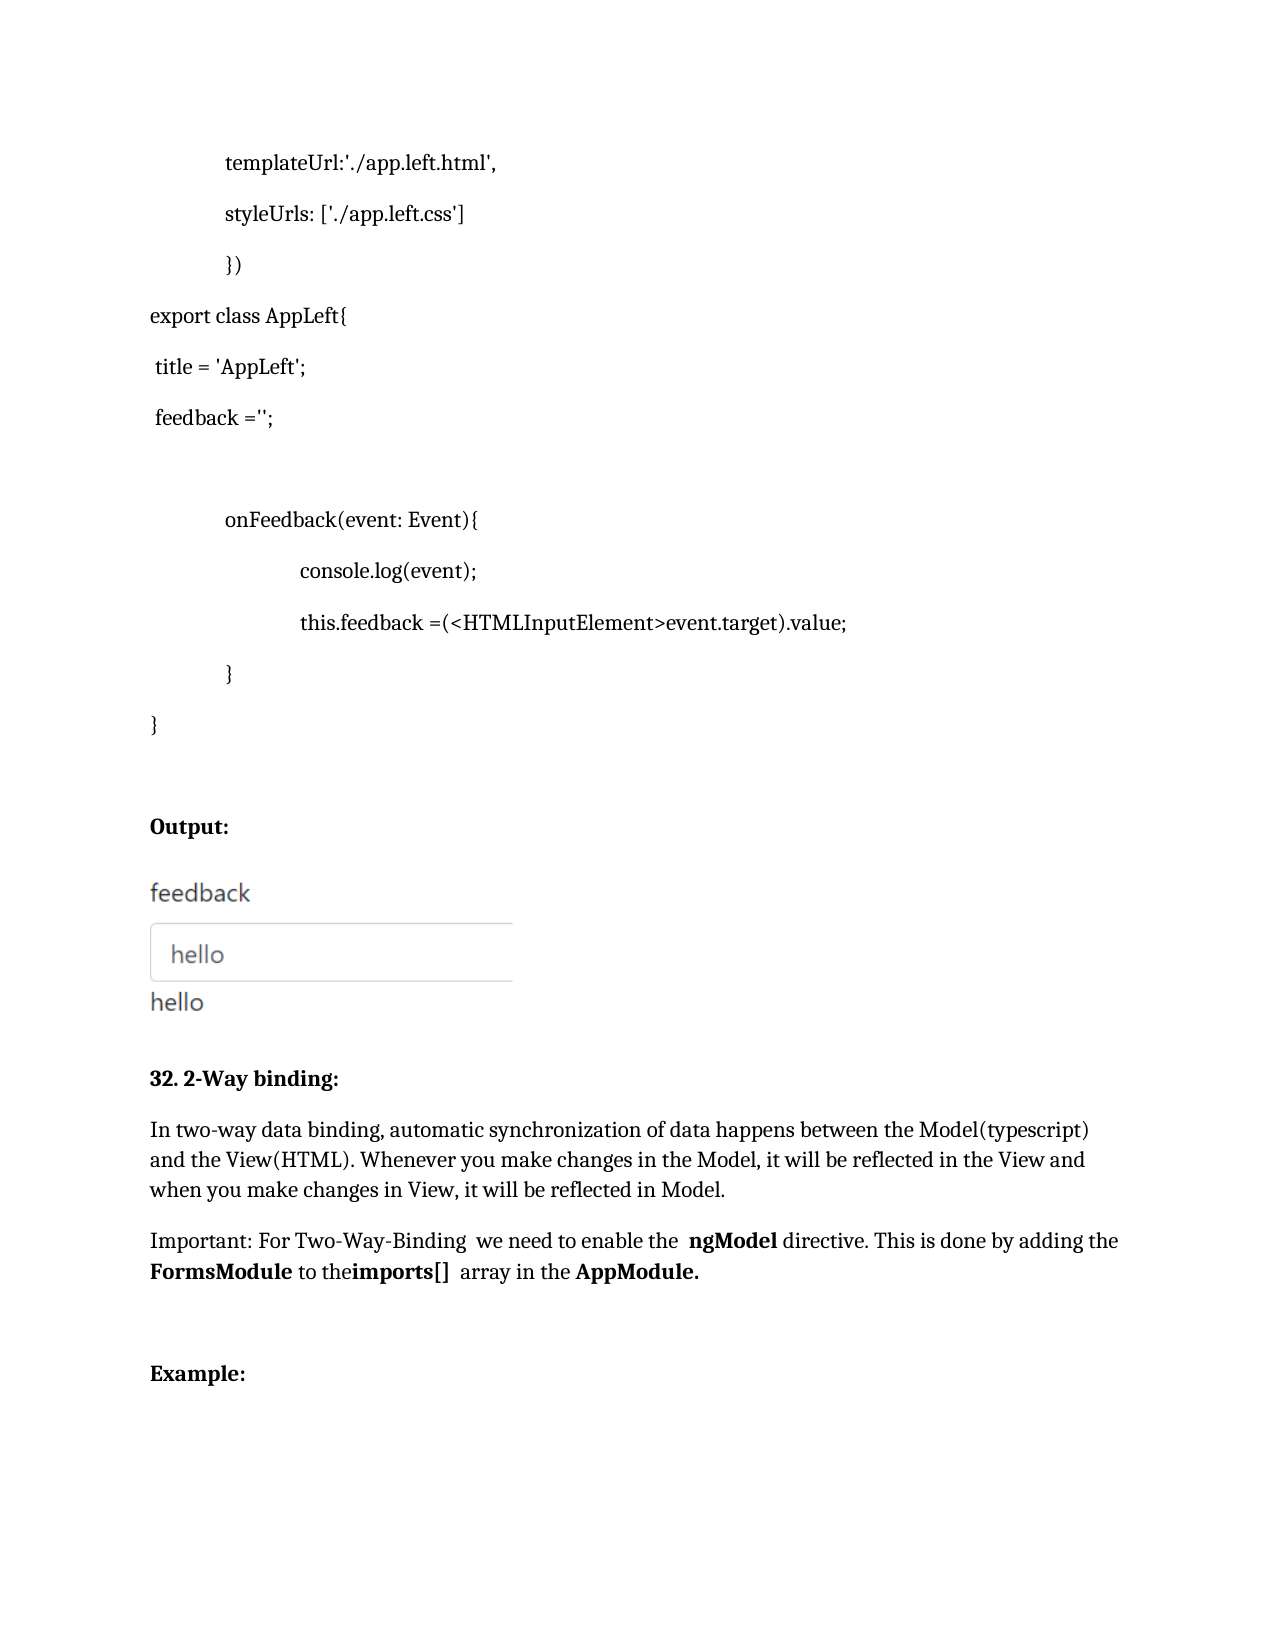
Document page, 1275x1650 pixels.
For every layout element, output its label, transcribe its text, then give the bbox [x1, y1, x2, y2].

text 32. 2-Way binding: [150, 1066, 1125, 1092]
text In two-way data binding, automatic synchronization of data happens between the Model(typescript) and the View(HTML). Whenever you make changes in the Model, it will be reflected in the View and when you make changes in View, it will be reflected in Model. [150, 1117, 1125, 1204]
text Output: [150, 813, 1125, 840]
text } [150, 711, 1125, 738]
text title = 'AppLeft'; [150, 354, 1125, 381]
text export class AppLeft{ [150, 303, 1125, 329]
text templateUrl:'./app.left.html', [150, 150, 1125, 176]
text this.feedback =(<HTMLInputElement>event.target).value; [150, 609, 1125, 636]
text styleUrls: ['./app.left.css'] [150, 201, 1125, 227]
text }) [150, 252, 1125, 278]
subtitle Example: [150, 1361, 1125, 1387]
text Important: For Two-Way-Binding we need to enable the ngModel directive. This is done by adding the FormsModule to theimports[] array in the AppModule. [150, 1228, 1125, 1285]
text onFeedback(event: Event){ [150, 507, 1125, 534]
text } [150, 660, 1125, 687]
text console.log(event); [150, 558, 1125, 585]
text feedback =''; [150, 405, 1125, 432]
picture [150, 864, 513, 1041]
